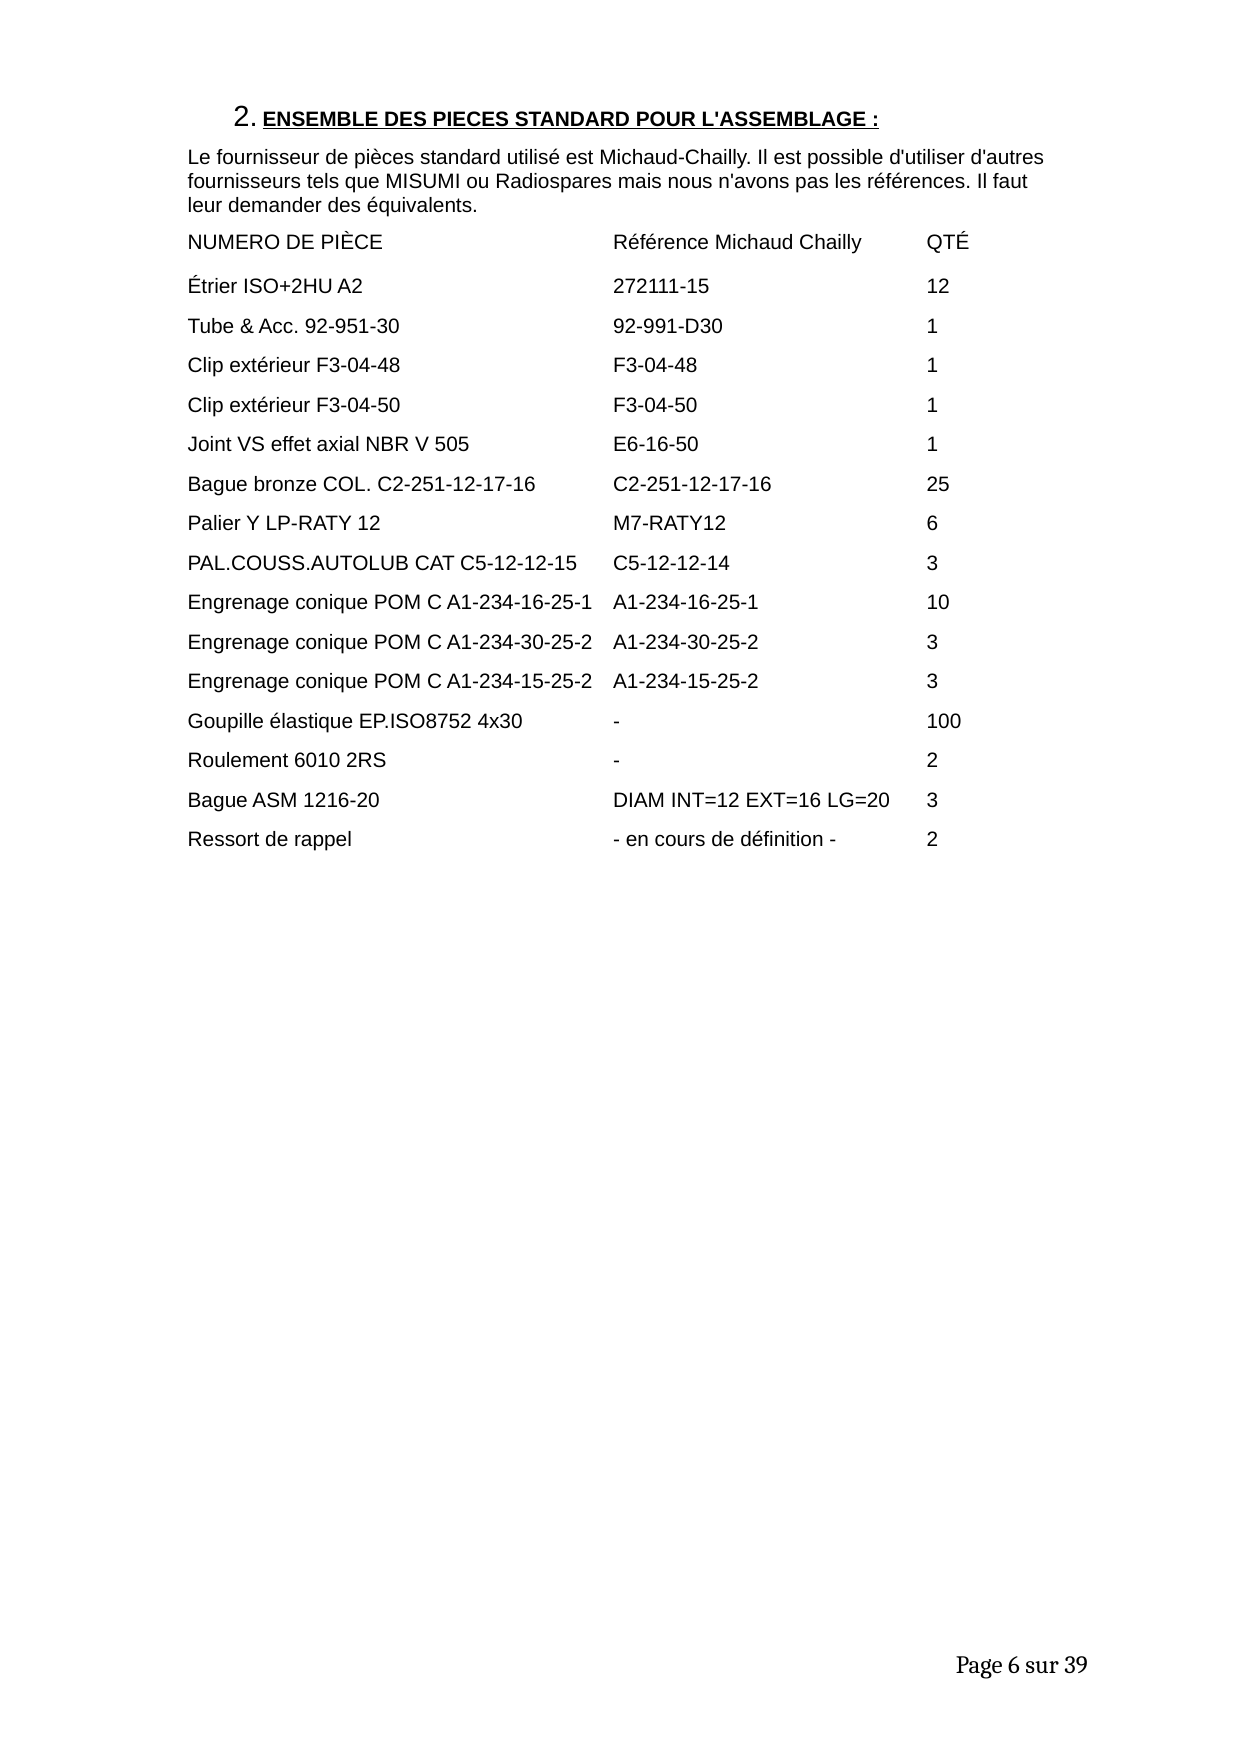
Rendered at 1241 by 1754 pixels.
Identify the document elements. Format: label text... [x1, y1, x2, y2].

table_cell 6 [926, 504, 1056, 543]
table_cell 3 [926, 661, 1056, 701]
table_header QTÉ [926, 217, 1056, 267]
table_cell Joint VS effet axial NBR V 505 [188, 425, 613, 464]
table_cell - [613, 740, 926, 780]
table_cell Ressort de rappel [188, 819, 613, 859]
table_cell 10 [926, 583, 1056, 622]
table_cell F3-04-50 [613, 385, 926, 424]
table_cell A1-234-16-25-1 [613, 583, 926, 622]
table_cell 100 [926, 701, 1056, 740]
table_cell - en cours de définition - [613, 819, 926, 859]
subtitle ENSEMBLE DES PIECES STANDARD POUR L'ASSEMBLAGE : [225, 99, 1056, 132]
table_cell Goupille élastique EP.ISO8752 4x30 [188, 701, 613, 740]
table_cell - [613, 701, 926, 740]
table_cell A1-234-15-25-2 [613, 661, 926, 701]
table_cell PAL.COUSS.AUTOLUB CAT C5-12-12-15 [188, 543, 613, 582]
table_cell 12 [926, 267, 1056, 306]
table_cell 1 [926, 385, 1056, 424]
table_cell 2 [926, 740, 1056, 780]
table_cell M7-RATY12 [613, 504, 926, 543]
table_cell Bague bronze COL. C2-251-12-17-16 [188, 464, 613, 503]
table_cell Bague ASM 1216-20 [188, 780, 613, 819]
table_cell F3-04-48 [613, 346, 926, 385]
table_cell Étrier ISO+2HU A2 [188, 267, 613, 306]
table_cell 1 [926, 306, 1056, 346]
table_cell A1-234-30-25-2 [613, 622, 926, 661]
table_header Référence Michaud Chailly [613, 217, 926, 267]
table_cell 2 [926, 819, 1056, 859]
table_cell 92-991-D30 [613, 306, 926, 346]
table_cell 3 [926, 622, 1056, 661]
table_cell 25 [926, 464, 1056, 503]
table_cell Roulement 6010 2RS [188, 740, 613, 780]
table_cell 1 [926, 346, 1056, 385]
table_cell Palier Y LP-RATY 12 [188, 504, 613, 543]
table_cell Clip extérieur F3-04-48 [188, 346, 613, 385]
table_cell Clip extérieur F3-04-50 [188, 385, 613, 424]
table_cell Engrenage conique POM C A1-234-16-25-1 [188, 583, 613, 622]
table_cell 1 [926, 425, 1056, 464]
table_cell 272111-15 [613, 267, 926, 306]
table_cell C5-12-12-14 [613, 543, 926, 582]
table_cell Engrenage conique POM C A1-234-15-25-2 [188, 661, 613, 701]
table_header NUMERO DE PIÈCE [188, 217, 613, 267]
table_cell 3 [926, 780, 1056, 819]
table_cell DIAM INT=12 EXT=16 LG=20 [613, 780, 926, 819]
table_cell E6-16-50 [613, 425, 926, 464]
table_cell 3 [926, 543, 1056, 582]
table_cell Tube & Acc. 92-951-30 [188, 306, 613, 346]
table_cell Engrenage conique POM C A1-234-30-25-2 [188, 622, 613, 661]
table_cell C2-251-12-17-16 [613, 464, 926, 503]
text Le fournisseur de pièces standard utilisé est Michaud-Chailly. Il est possible d'utiliser d'autres fournisseurs tels que MISUMI ou Radiospares mais nous n'avons pas les références. Il faut leur demander des équivalents. [187, 145, 1056, 217]
